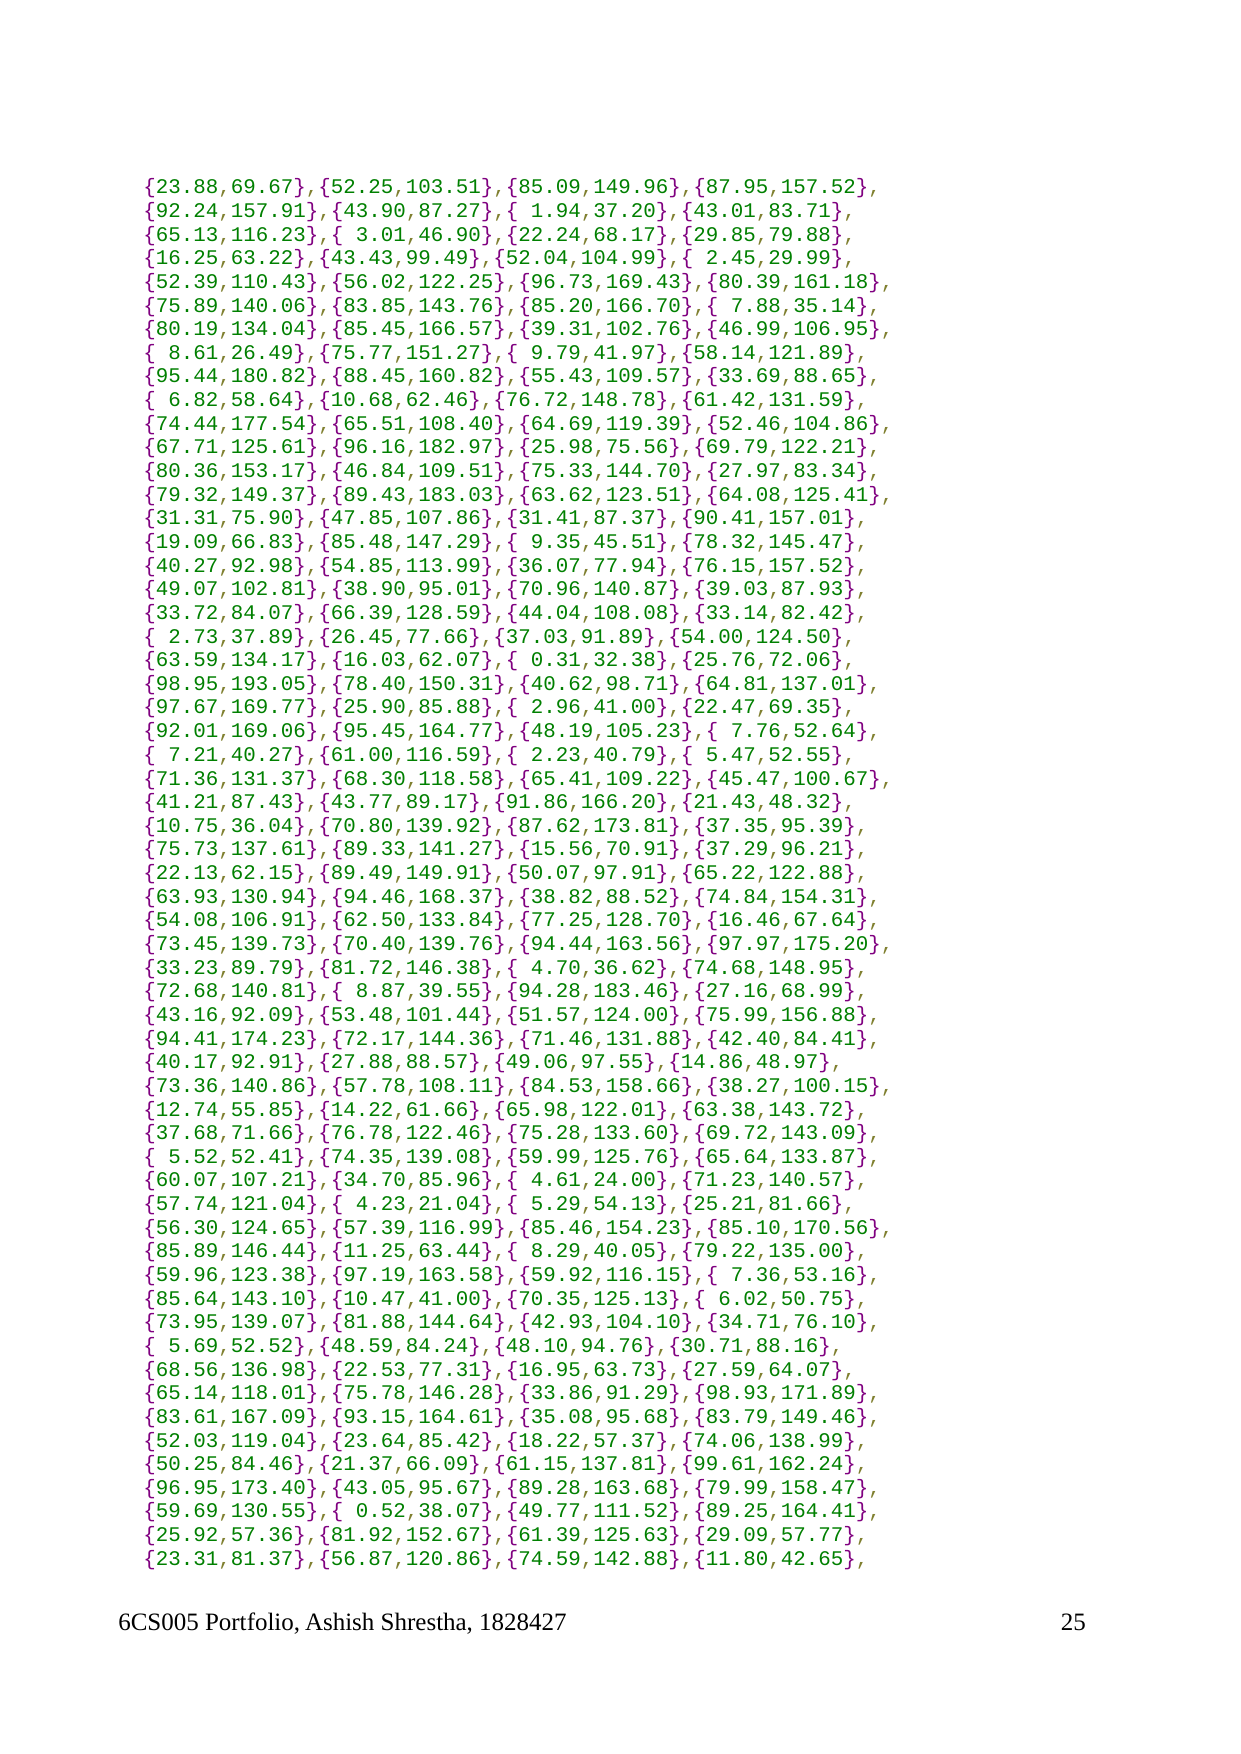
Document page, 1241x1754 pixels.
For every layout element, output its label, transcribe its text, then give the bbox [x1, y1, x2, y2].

text {19.09,66.83},{85.48,147.29},{ 9.35,45.51},{78.32,145.47}, [118, 531, 1122, 555]
text {40.17,92.91},{27.88,88.57},{49.06,97.55},{14.86,48.97}, [118, 1051, 1122, 1075]
text {75.89,140.06},{83.85,143.76},{85.20,166.70},{ 7.88,35.14}, [118, 294, 1122, 318]
text {50.25,84.46},{21.37,66.09},{61.15,137.81},{99.61,162.24}, [118, 1453, 1122, 1477]
text {52.03,119.04},{23.64,85.42},{18.22,57.37},{74.06,138.99}, [118, 1429, 1122, 1453]
text {71.36,131.37},{68.30,118.58},{65.41,109.22},{45.47,100.67}, [118, 767, 1122, 791]
text {95.44,180.82},{88.45,160.82},{55.43,109.57},{33.69,88.65}, [118, 366, 1122, 389]
text {63.93,130.94},{94.46,168.37},{38.82,88.52},{74.84,154.31}, [118, 886, 1122, 909]
text { 8.61,26.49},{75.77,151.27},{ 9.79,41.97},{58.14,121.89}, [118, 342, 1122, 366]
text {52.39,110.43},{56.02,122.25},{96.73,169.43},{80.39,161.18}, [118, 271, 1122, 294]
text {98.95,193.05},{78.40,150.31},{40.62,98.71},{64.81,137.01}, [118, 673, 1122, 697]
text {40.27,92.98},{54.85,113.99},{36.07,77.94},{76.15,157.52}, [118, 555, 1122, 578]
text {25.92,57.36},{81.92,152.67},{61.39,125.63},{29.09,57.77}, [118, 1524, 1122, 1548]
text {80.36,153.17},{46.84,109.51},{75.33,144.70},{27.97,83.34}, [118, 460, 1122, 484]
text { 6.82,58.64},{10.68,62.46},{76.72,148.78},{61.42,131.59}, [118, 389, 1122, 413]
text {43.16,92.09},{53.48,101.44},{51.57,124.00},{75.99,156.88}, [118, 1004, 1122, 1028]
text {33.72,84.07},{66.39,128.59},{44.04,108.08},{33.14,82.42}, [118, 602, 1122, 626]
text {92.24,157.91},{43.90,87.27},{ 1.94,37.20},{43.01,83.71}, [118, 200, 1122, 224]
text {37.68,71.66},{76.78,122.46},{75.28,133.60},{69.72,143.09}, [118, 1122, 1122, 1146]
text { 5.69,52.52},{48.59,84.24},{48.10,94.76},{30.71,88.16}, [118, 1335, 1122, 1359]
text {63.59,134.17},{16.03,62.07},{ 0.31,32.38},{25.76,72.06}, [118, 649, 1122, 673]
text { 2.73,37.89},{26.45,77.66},{37.03,91.89},{54.00,124.50}, [118, 626, 1122, 649]
text {54.08,106.91},{62.50,133.84},{77.25,128.70},{16.46,67.64}, [118, 909, 1122, 933]
text {22.13,62.15},{89.49,149.91},{50.07,97.91},{65.22,122.88}, [118, 862, 1122, 886]
text {73.95,139.07},{81.88,144.64},{42.93,104.10},{34.71,76.10}, [118, 1311, 1122, 1335]
text {60.07,107.21},{34.70,85.96},{ 4.61,24.00},{71.23,140.57}, [118, 1169, 1122, 1193]
text {65.13,116.23},{ 3.01,46.90},{22.24,68.17},{29.85,79.88}, [118, 224, 1122, 247]
text {79.32,149.37},{89.43,183.03},{63.62,123.51},{64.08,125.41}, [118, 484, 1122, 507]
text {75.73,137.61},{89.33,141.27},{15.56,70.91},{37.29,96.21}, [118, 838, 1122, 862]
text { 7.21,40.27},{61.00,116.59},{ 2.23,40.79},{ 5.47,52.55}, [118, 744, 1122, 767]
text {33.23,89.79},{81.72,146.38},{ 4.70,36.62},{74.68,148.95}, [118, 957, 1122, 980]
text { 5.52,52.41},{74.35,139.08},{59.99,125.76},{65.64,133.87}, [118, 1146, 1122, 1169]
text {67.71,125.61},{96.16,182.97},{25.98,75.56},{69.79,122.21}, [118, 436, 1122, 460]
text {74.44,177.54},{65.51,108.40},{64.69,119.39},{52.46,104.86}, [118, 413, 1122, 436]
text {31.31,75.90},{47.85,107.86},{31.41,87.37},{90.41,157.01}, [118, 507, 1122, 531]
text {85.89,146.44},{11.25,63.44},{ 8.29,40.05},{79.22,135.00}, [118, 1240, 1122, 1264]
text {65.14,118.01},{75.78,146.28},{33.86,91.29},{98.93,171.89}, [118, 1382, 1122, 1406]
text {12.74,55.85},{14.22,61.66},{65.98,122.01},{63.38,143.72}, [118, 1098, 1122, 1122]
text {57.74,121.04},{ 4.23,21.04},{ 5.29,54.13},{25.21,81.66}, [118, 1193, 1122, 1217]
text {94.41,174.23},{72.17,144.36},{71.46,131.88},{42.40,84.41}, [118, 1028, 1122, 1051]
text {23.31,81.37},{56.87,120.86},{74.59,142.88},{11.80,42.65}, [118, 1548, 1122, 1571]
text {73.36,140.86},{57.78,108.11},{84.53,158.66},{38.27,100.15}, [118, 1075, 1122, 1098]
text {73.45,139.73},{70.40,139.76},{94.44,163.56},{97.97,175.20}, [118, 933, 1122, 957]
text {96.95,173.40},{43.05,95.67},{89.28,163.68},{79.99,158.47}, [118, 1477, 1122, 1501]
text {23.88,69.67},{52.25,103.51},{85.09,149.96},{87.95,157.52}, [118, 176, 1122, 200]
text {16.25,63.22},{43.43,99.49},{52.04,104.99},{ 2.45,29.99}, [118, 247, 1122, 271]
text {97.67,169.77},{25.90,85.88},{ 2.96,41.00},{22.47,69.35}, [118, 697, 1122, 720]
text {59.69,130.55},{ 0.52,38.07},{49.77,111.52},{89.25,164.41}, [118, 1501, 1122, 1524]
text {83.61,167.09},{93.15,164.61},{35.08,95.68},{83.79,149.46}, [118, 1406, 1122, 1429]
text {10.75,36.04},{70.80,139.92},{87.62,173.81},{37.35,95.39}, [118, 815, 1122, 838]
text {68.56,136.98},{22.53,77.31},{16.95,63.73},{27.59,64.07}, [118, 1359, 1122, 1382]
text {80.19,134.04},{85.45,166.57},{39.31,102.76},{46.99,106.95}, [118, 318, 1122, 342]
text {59.96,123.38},{97.19,163.58},{59.92,116.15},{ 7.36,53.16}, [118, 1264, 1122, 1288]
text {72.68,140.81},{ 8.87,39.55},{94.28,183.46},{27.16,68.99}, [118, 980, 1122, 1004]
text {41.21,87.43},{43.77,89.17},{91.86,166.20},{21.43,48.32}, [118, 791, 1122, 815]
text {49.07,102.81},{38.90,95.01},{70.96,140.87},{39.03,87.93}, [118, 578, 1122, 602]
text {92.01,169.06},{95.45,164.77},{48.19,105.23},{ 7.76,52.64}, [118, 720, 1122, 744]
text {56.30,124.65},{57.39,116.99},{85.46,154.23},{85.10,170.56}, [118, 1217, 1122, 1240]
text {85.64,143.10},{10.47,41.00},{70.35,125.13},{ 6.02,50.75}, [118, 1288, 1122, 1311]
